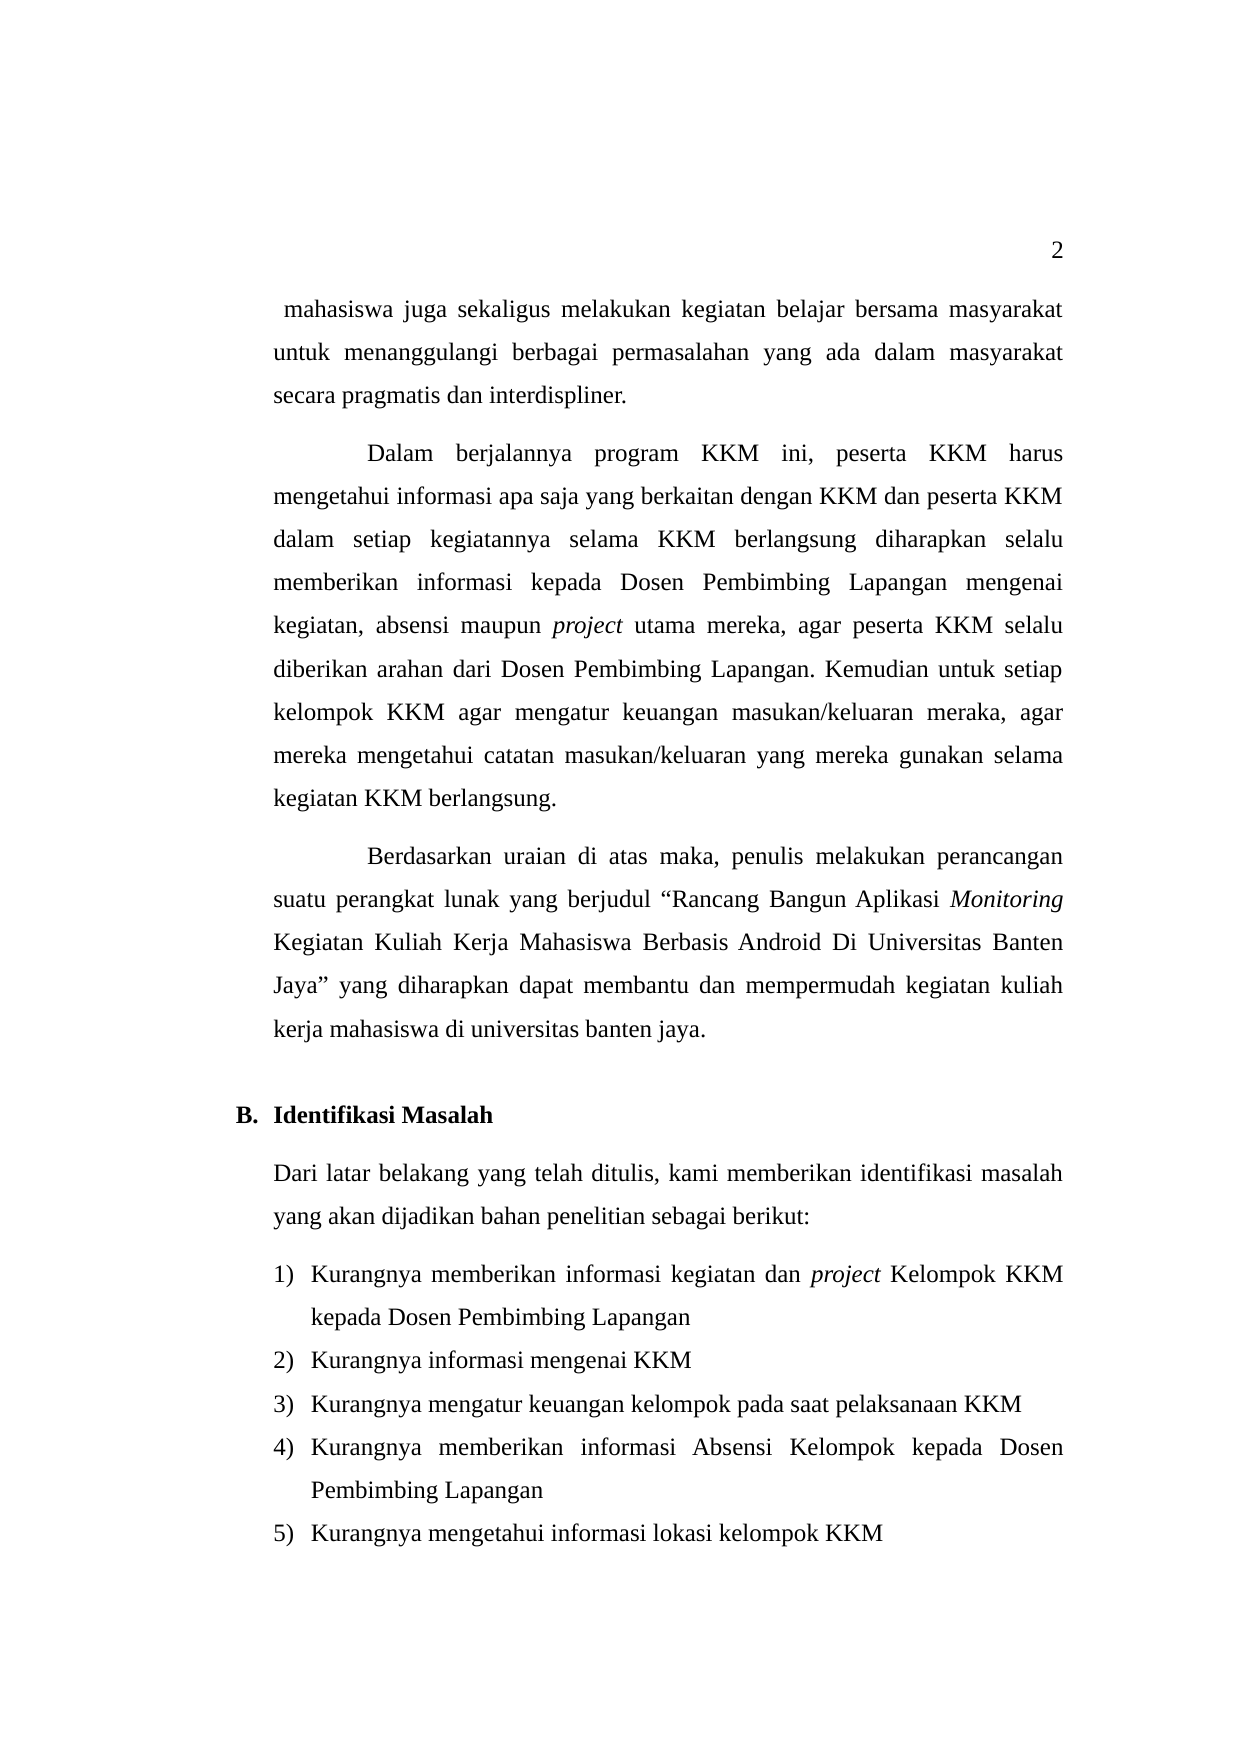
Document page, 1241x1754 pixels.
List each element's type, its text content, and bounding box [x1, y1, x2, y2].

list Kurangnya memberikan informasi kegiatan dan project Kelompok KKM kepada Dosen Pembimbing Lapangan [273, 1259, 1063, 1331]
list Identifikasi Masalah [236, 1100, 1063, 1129]
list Kurangnya informasi mengenai KKM [273, 1346, 1063, 1374]
list Kurangnya mengatur keuangan kelompok pada saat pelaksanaan KKM [273, 1389, 1063, 1417]
text Dalam berjalannya program KKM ini, peserta KKM harus mengetahui informasi apa saja yang berkaitan dengan KKM dan peserta KKM dalam setiap kegiatannya selama KKM berlangsung diharapkan selalu memberikan informasi kepada Dosen Pembimbing Lapangan mengenai kegiatan, absensi maupun project utama mereka, agar peserta KKM selalu diberikan arahan dari Dosen Pembimbing Lapangan. Kemudian untuk setiap kelompok KKM agar mengatur keuangan masukan/keluaran meraka, agar mereka mengetahui catatan masukan/keluaran yang mereka gunakan selama kegiatan KKM berlangsung. [273, 438, 1063, 812]
text Berdasarkan uraian di atas maka, penulis melakukan perancangan suatu perangkat lunak yang berjudul “Rancang Bangun Aplikasi Monitoring Kegiatan Kuliah Kerja Mahasiswa Berbasis Android Di Universitas Banten Jaya” yang diharapkan dapat membantu dan mempermudah kegiatan kuliah kerja mahasiswa di universitas banten jaya. [273, 841, 1063, 1042]
text mahasiswa juga sekaligus melakukan kegiatan belajar bersama masyarakat untuk menanggulangi berbagai permasalahan yang ada dalam masyarakat secara pragmatis dan interdispliner. [273, 294, 1063, 409]
list Kurangnya memberikan informasi Absensi Kelompok kepada Dosen Pembimbing Lapangan [273, 1432, 1063, 1504]
list Kurangnya mengetahui informasi lokasi kelompok KKM [273, 1518, 1063, 1547]
text Dari latar belakang yang telah ditulis, kami memberikan identifikasi masalah yang akan dijadikan bahan penelitian sebagai berikut: [273, 1158, 1063, 1230]
